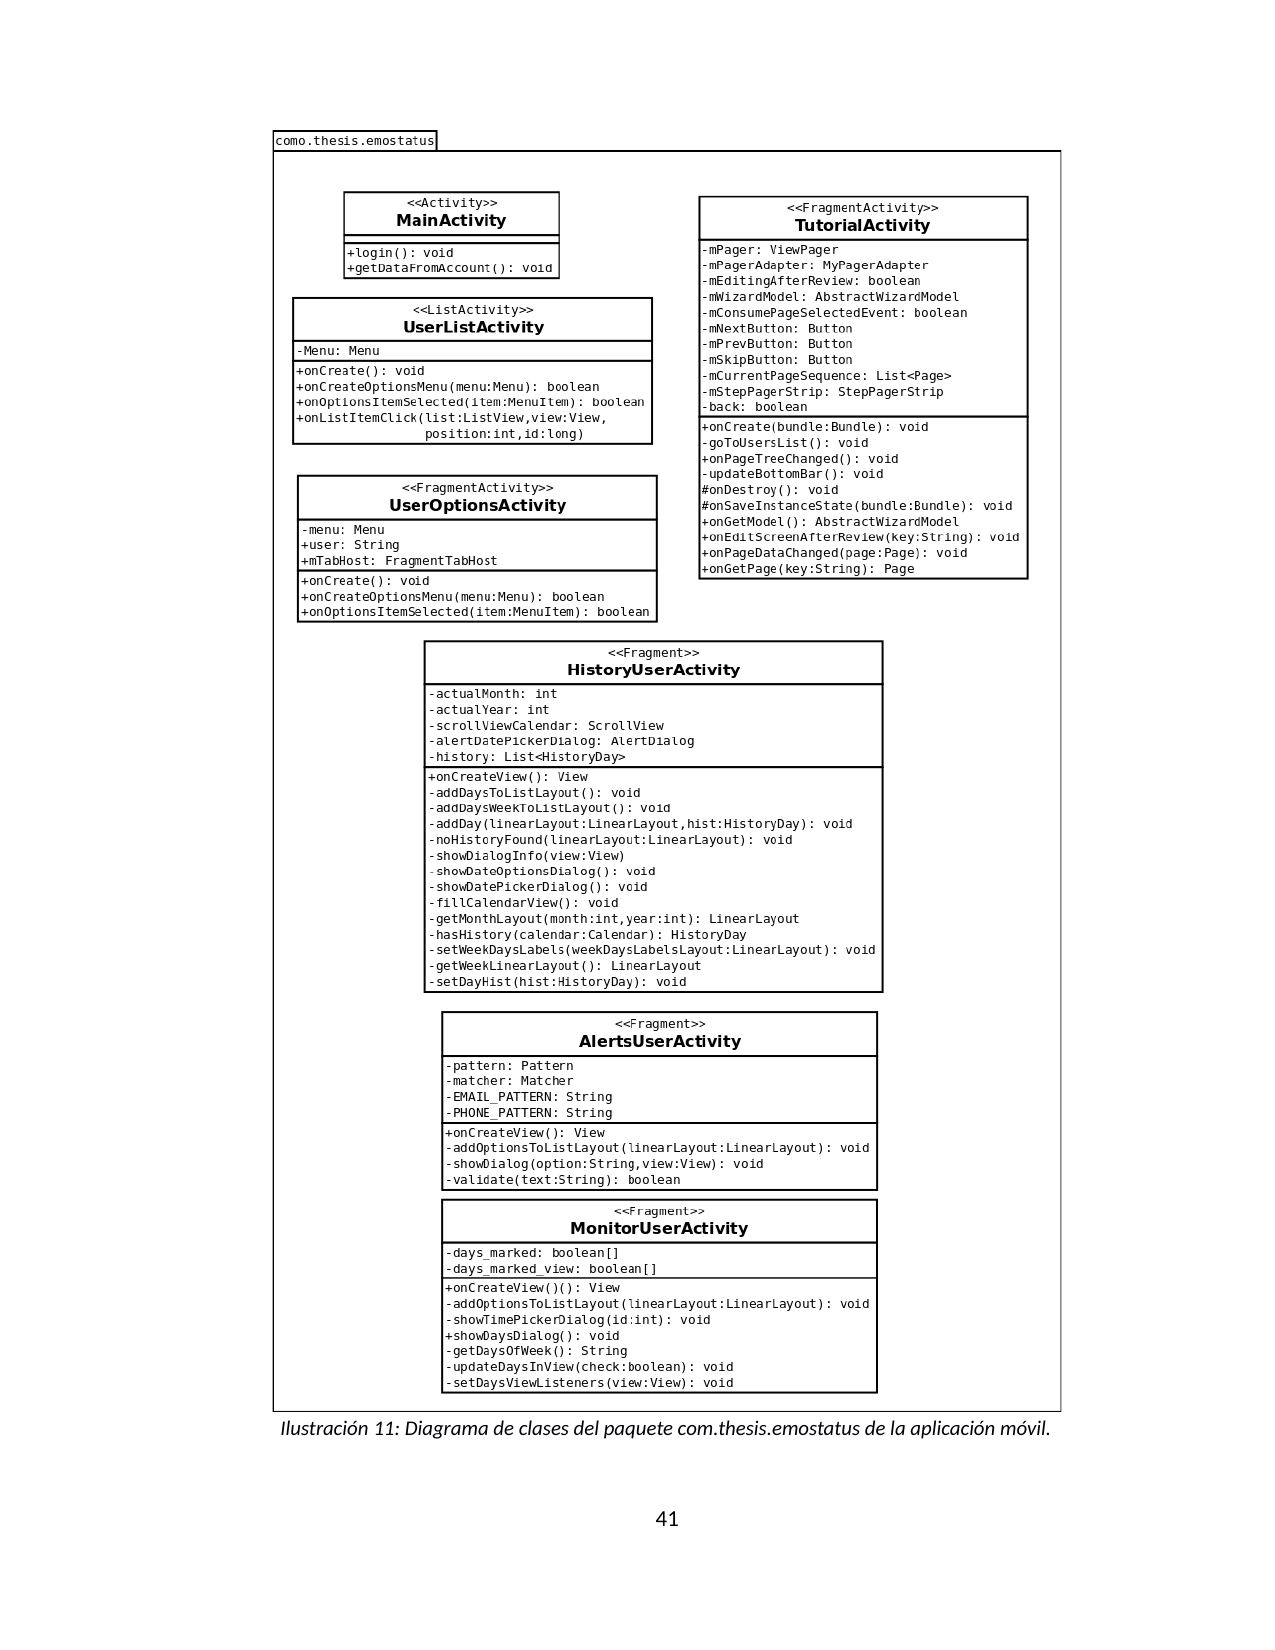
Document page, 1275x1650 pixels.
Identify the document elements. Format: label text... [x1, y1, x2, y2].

text Ilustración 11: Diagrama de clases del paquete com.thesis.emostatus de la aplicación móvil. [260, 131, 1074, 1441]
picture [272, 130, 1062, 1412]
